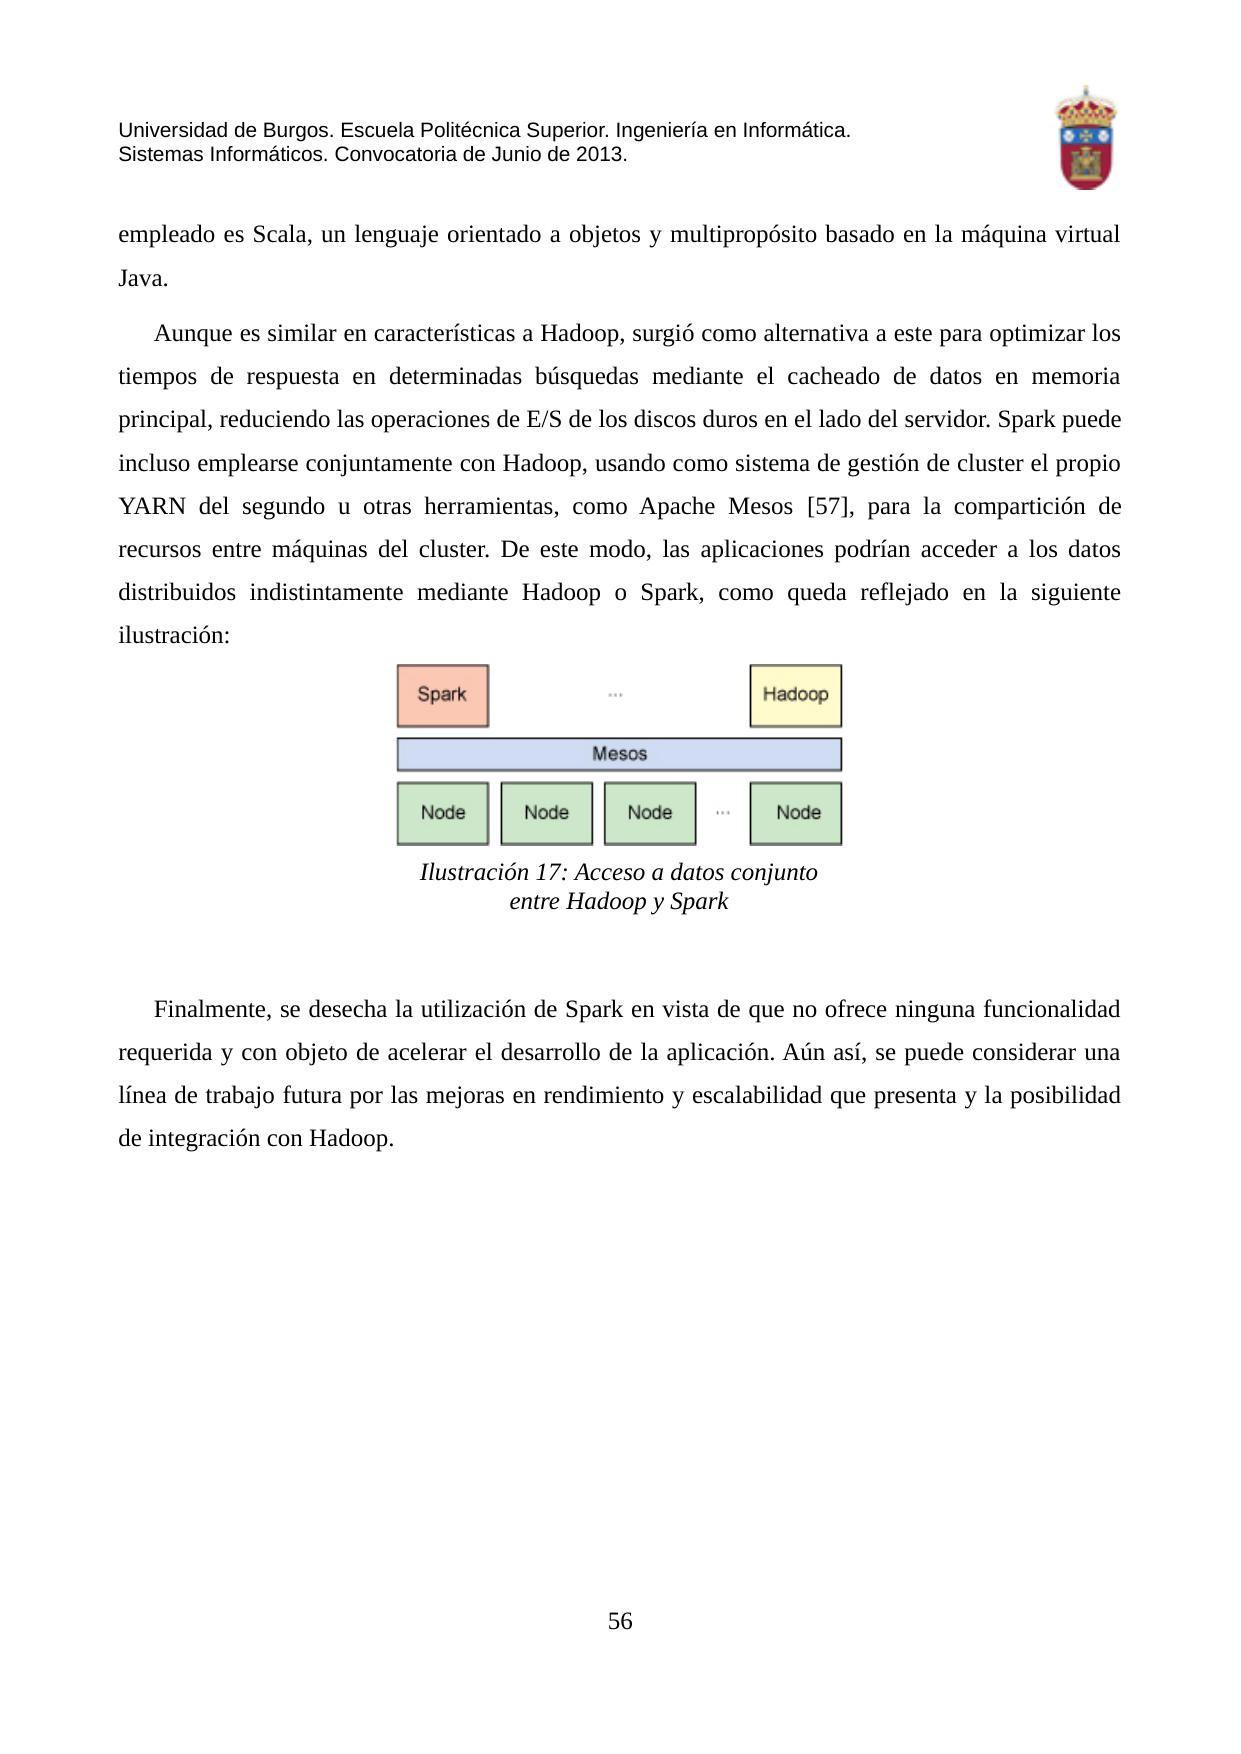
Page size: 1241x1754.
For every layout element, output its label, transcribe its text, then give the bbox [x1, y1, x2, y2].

text Ilustración 17: Acceso a datos conjunto entre Hadoop y Spark [397, 846, 843, 915]
picture [1053, 85, 1120, 190]
picture [396, 664, 844, 846]
text empleado es Scala, un lenguaje orientado a objetos y multipropósito basado en la máquina virtual Java. [118, 219, 1122, 291]
text Aunque es similar en características a Hadoop, surgió como alternativa a este para optimizar los tiempos de respuesta en determinadas búsquedas mediante el cacheado de datos en memoria principal, reduciendo las operaciones de E/S de los discos duros en el lado del servidor. Spark puede incluso emplearse conjuntamente con Hadoop, usando como sistema de gestión de cluster el propio YARN del segundo u otras herramientas, como Apache Mesos [57], para la compartición de recursos entre máquinas del cluster. De este modo, las aplicaciones podrían acceder a los datos distribuidos indistintamente mediante Hadoop o Spark, como queda reflejado en la siguiente ilustración: [118, 318, 1122, 649]
text Finalmente, se desecha la utilización de Spark en vista de que no ofrece ninguna funcionalidad requerida y con objeto de acelerar el desarrollo de la aplicación. Aún así, se puede considerar una línea de trabajo futura por las mejoras en rendimiento y escalabilidad que presenta y la posibilidad de integración con Hadoop. [118, 994, 1122, 1152]
